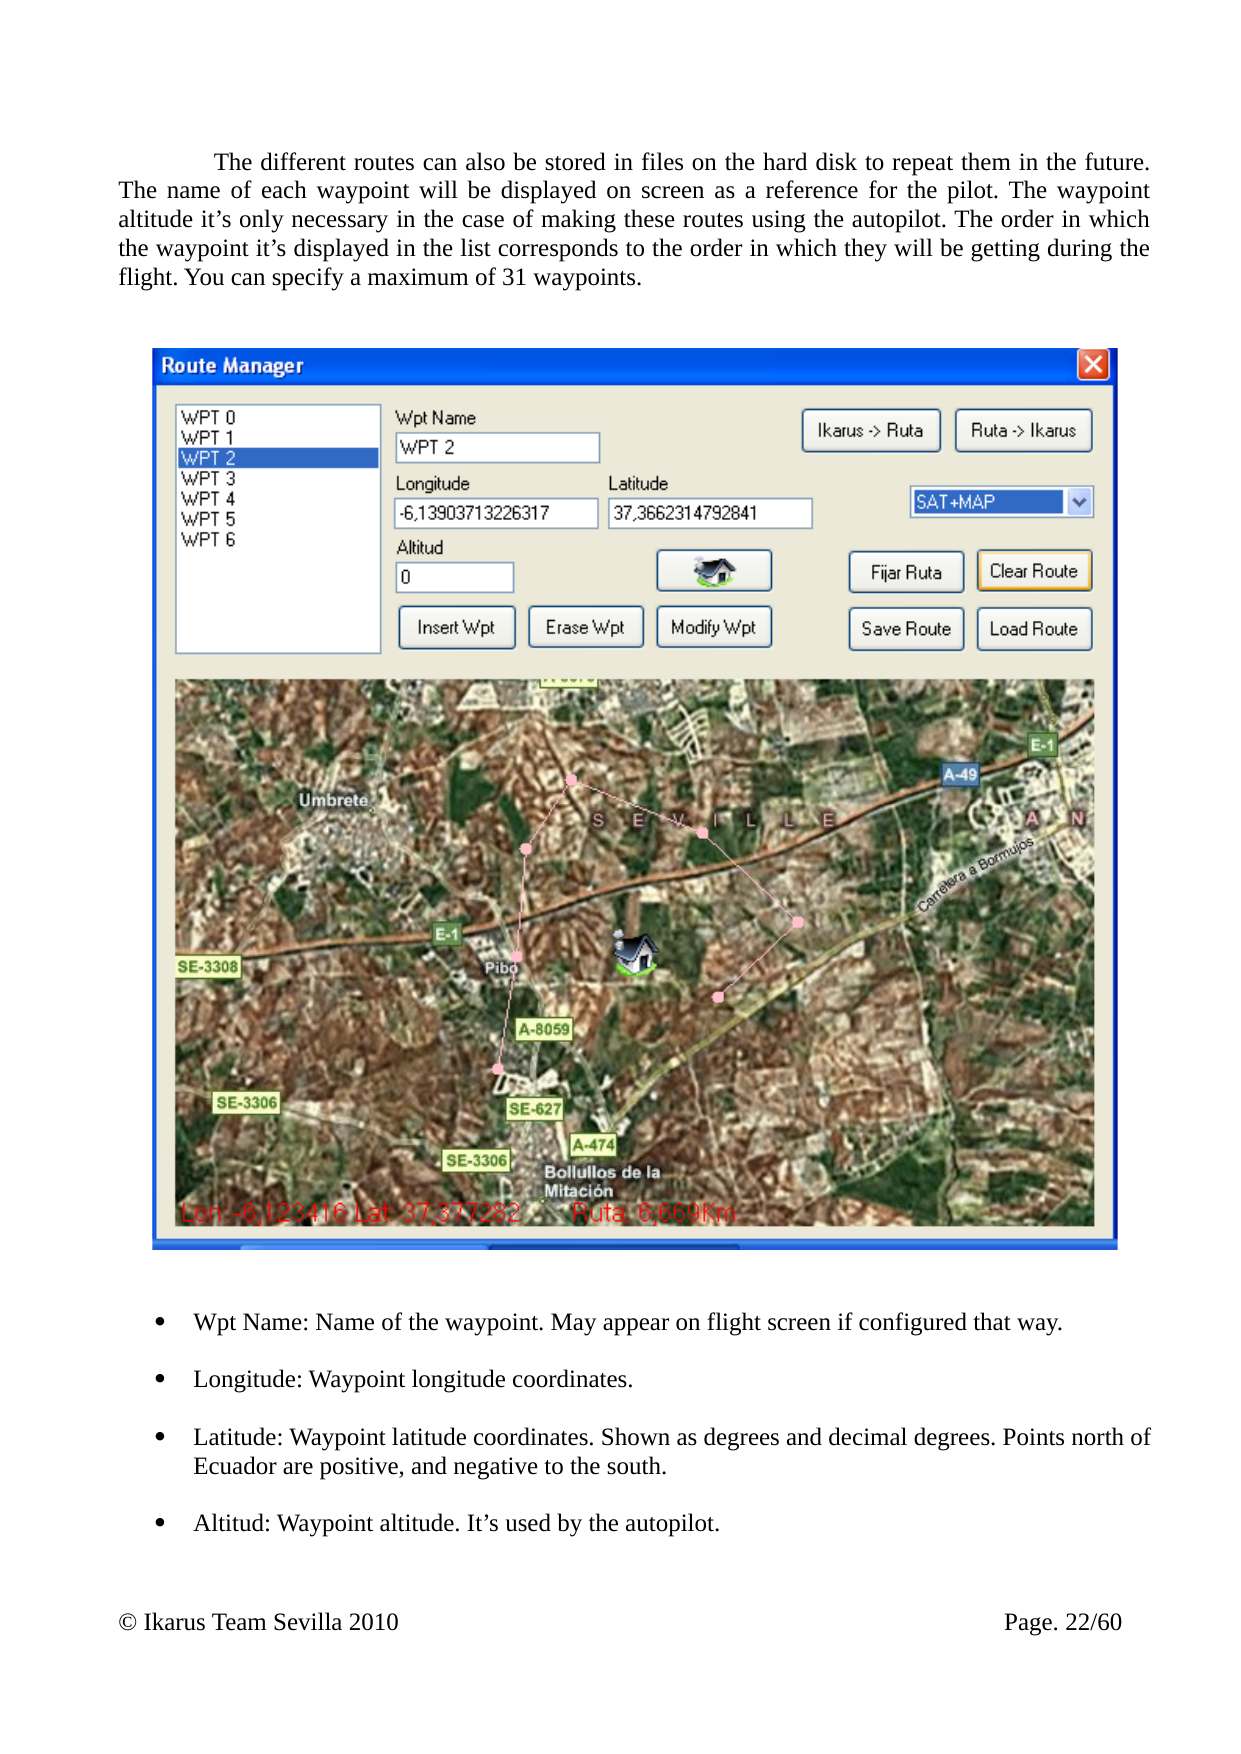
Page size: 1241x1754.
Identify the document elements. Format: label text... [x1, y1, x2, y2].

picture [152, 348, 1118, 1250]
list Wpt Name: Name of the waypoint. May appear on flight screen if configured that way. [156, 1307, 1152, 1336]
list Latitude: Waypoint latitude coordinates. Shown as degrees and decimal degrees. Points north of Ecuador are positive, and negative to the south. [156, 1422, 1152, 1479]
text The different routes can also be stored in files on the hard disk to repeat them in the future. The name of each waypoint will be displayed on screen as a reference for the pilot. The waypoint altitude it’s only necessary in the case of making these routes using the autopilot. The order in which the waypoint it’s displayed in the list corresponds to the order in which they will be getting during the flight. You can specify a maximum of 31 waypoints. [118, 147, 1152, 291]
list Longitude: Waypoint longitude coordinates. [156, 1364, 1152, 1393]
list Altitud: Waypoint altitude. It’s used by the autopilot. [156, 1508, 1152, 1537]
